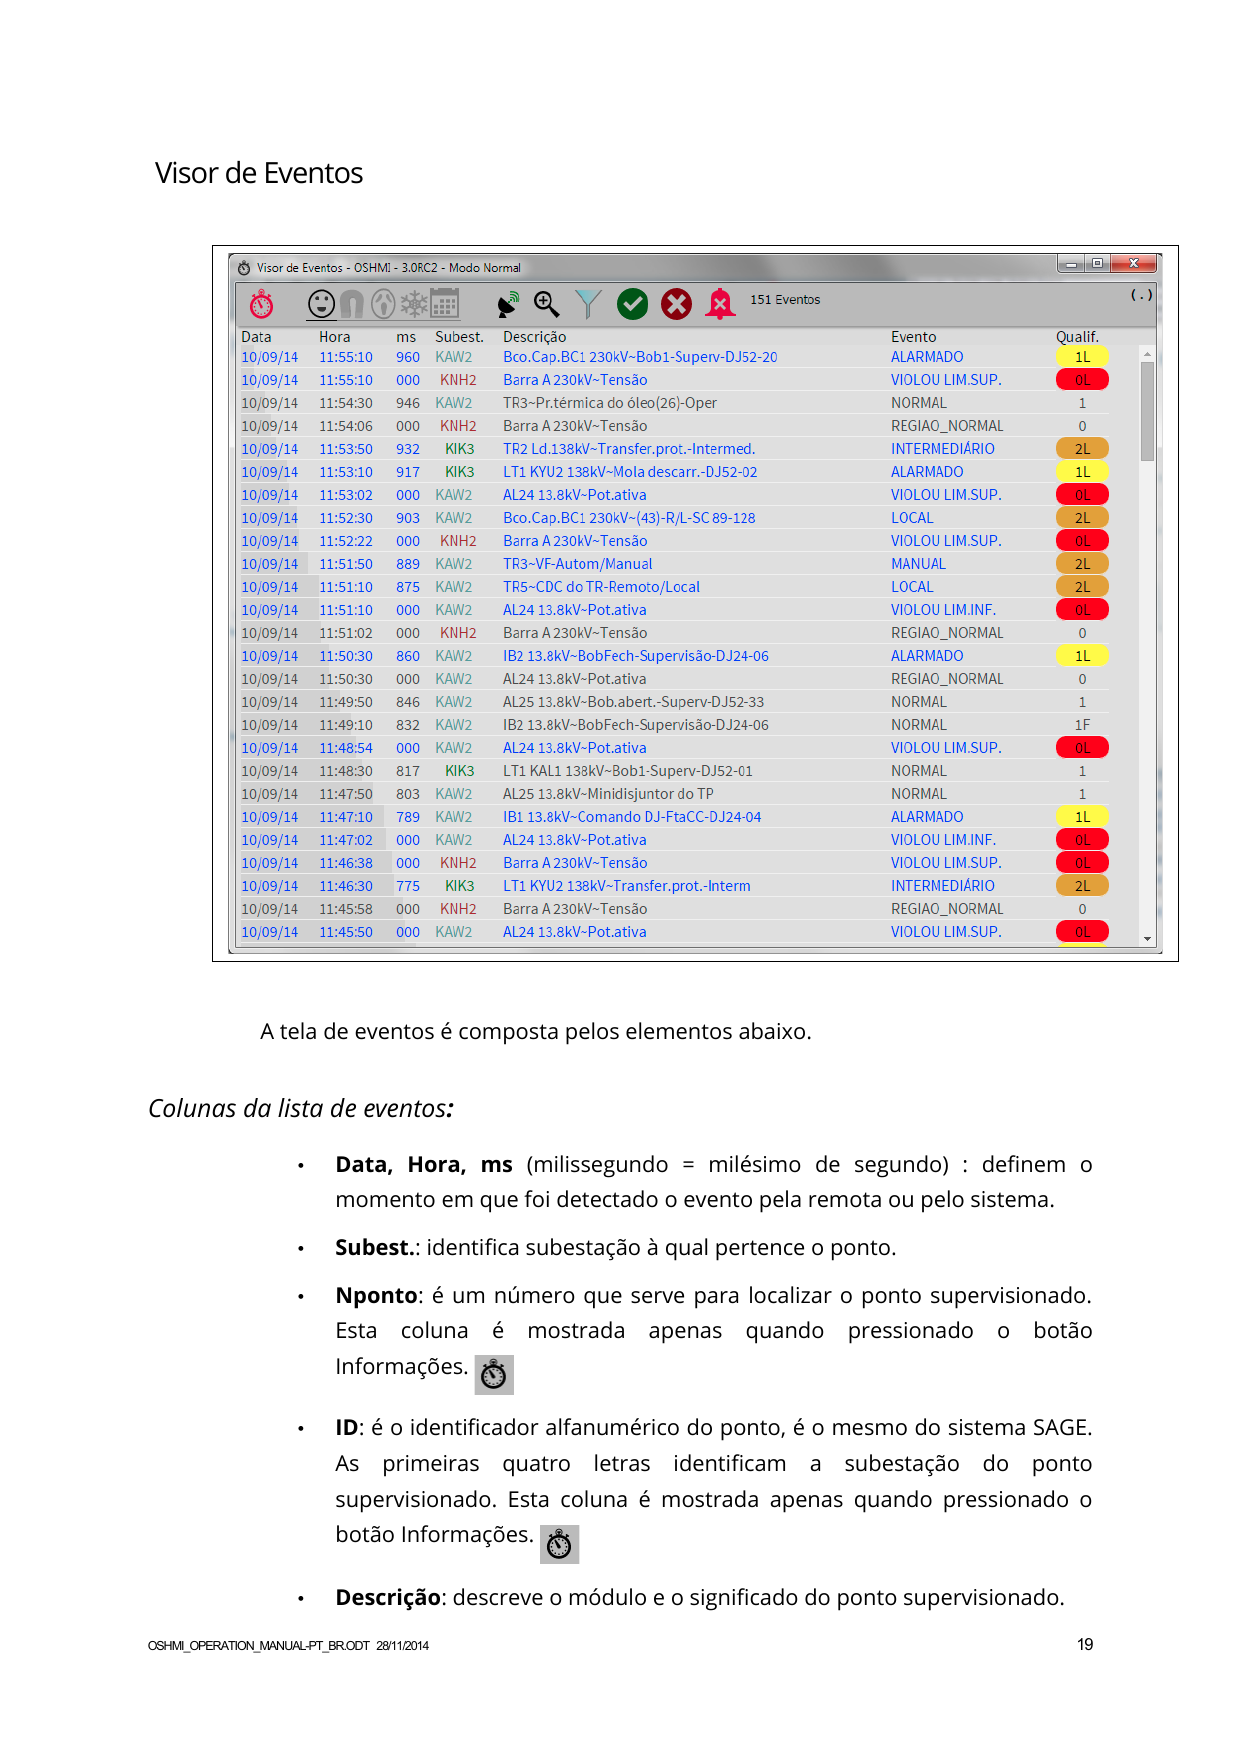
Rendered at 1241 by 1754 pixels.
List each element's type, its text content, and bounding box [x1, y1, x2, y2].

list Nponto: é um número que serve para localizar o ponto supervisionado. Esta coluna é mostrada apenas quando pressionado o botão Informações. [298, 1280, 1093, 1394]
picture [540, 1525, 580, 1564]
subtitle Visor de Eventos [149, 146, 1093, 211]
list Descrição: descreve o módulo e o significado do ponto supervisionado. [298, 1582, 1093, 1612]
list Data, Hora, ms (milissegundo = milésimo de segundo) : definem o momento em que foi detectado o evento pela remota ou pelo sistema. [298, 1148, 1093, 1214]
text A tela de eventos é composta pelos elementos abaixo. [260, 1016, 1093, 1046]
list ID: é o identificador alfanumérico do ponto, é o mesmo do sistema SAGE. As primeiras quatro letras identificam a subestação do ponto supervisionado. Esta coluna é mostrada apenas quando pressionado o botão Informações. [298, 1412, 1093, 1564]
picture [228, 253, 1163, 954]
picture [474, 1355, 514, 1395]
list Subest.: identifica subestação à qual pertence o ponto. [298, 1232, 1093, 1262]
subtitle Colunas da lista de eventos: [148, 1091, 1093, 1124]
